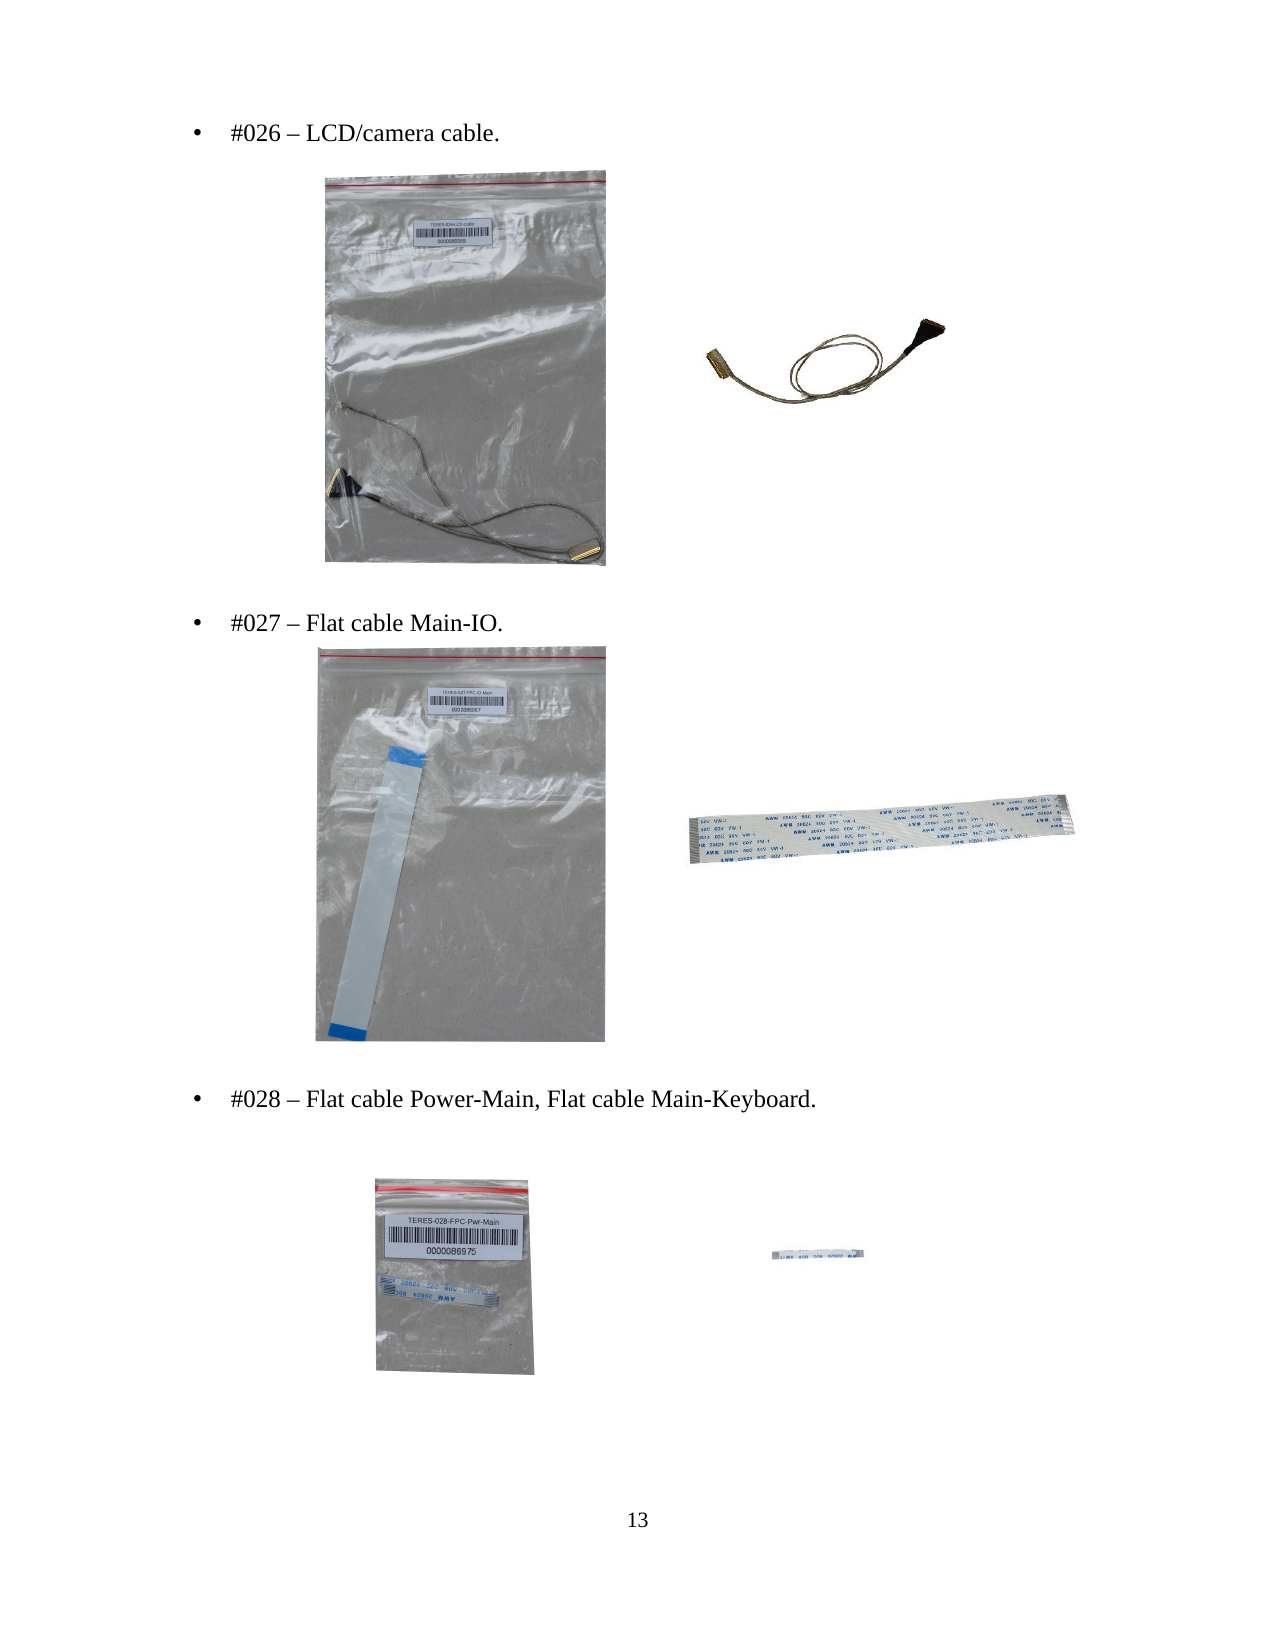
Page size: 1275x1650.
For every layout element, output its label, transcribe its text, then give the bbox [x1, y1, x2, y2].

list #027 – Flat cable Main-IO. [193, 608, 1157, 636]
list #028 – Flat cable Power-Main, Flat cable Main-Keyboard. [193, 1084, 1157, 1113]
picture [315, 167, 616, 568]
picture [666, 720, 1098, 937]
picture [636, 265, 1016, 457]
picture [655, 1173, 981, 1336]
picture [354, 1176, 555, 1377]
picture [310, 644, 611, 1044]
list #026 – LCD/camera cable. [193, 118, 1157, 147]
